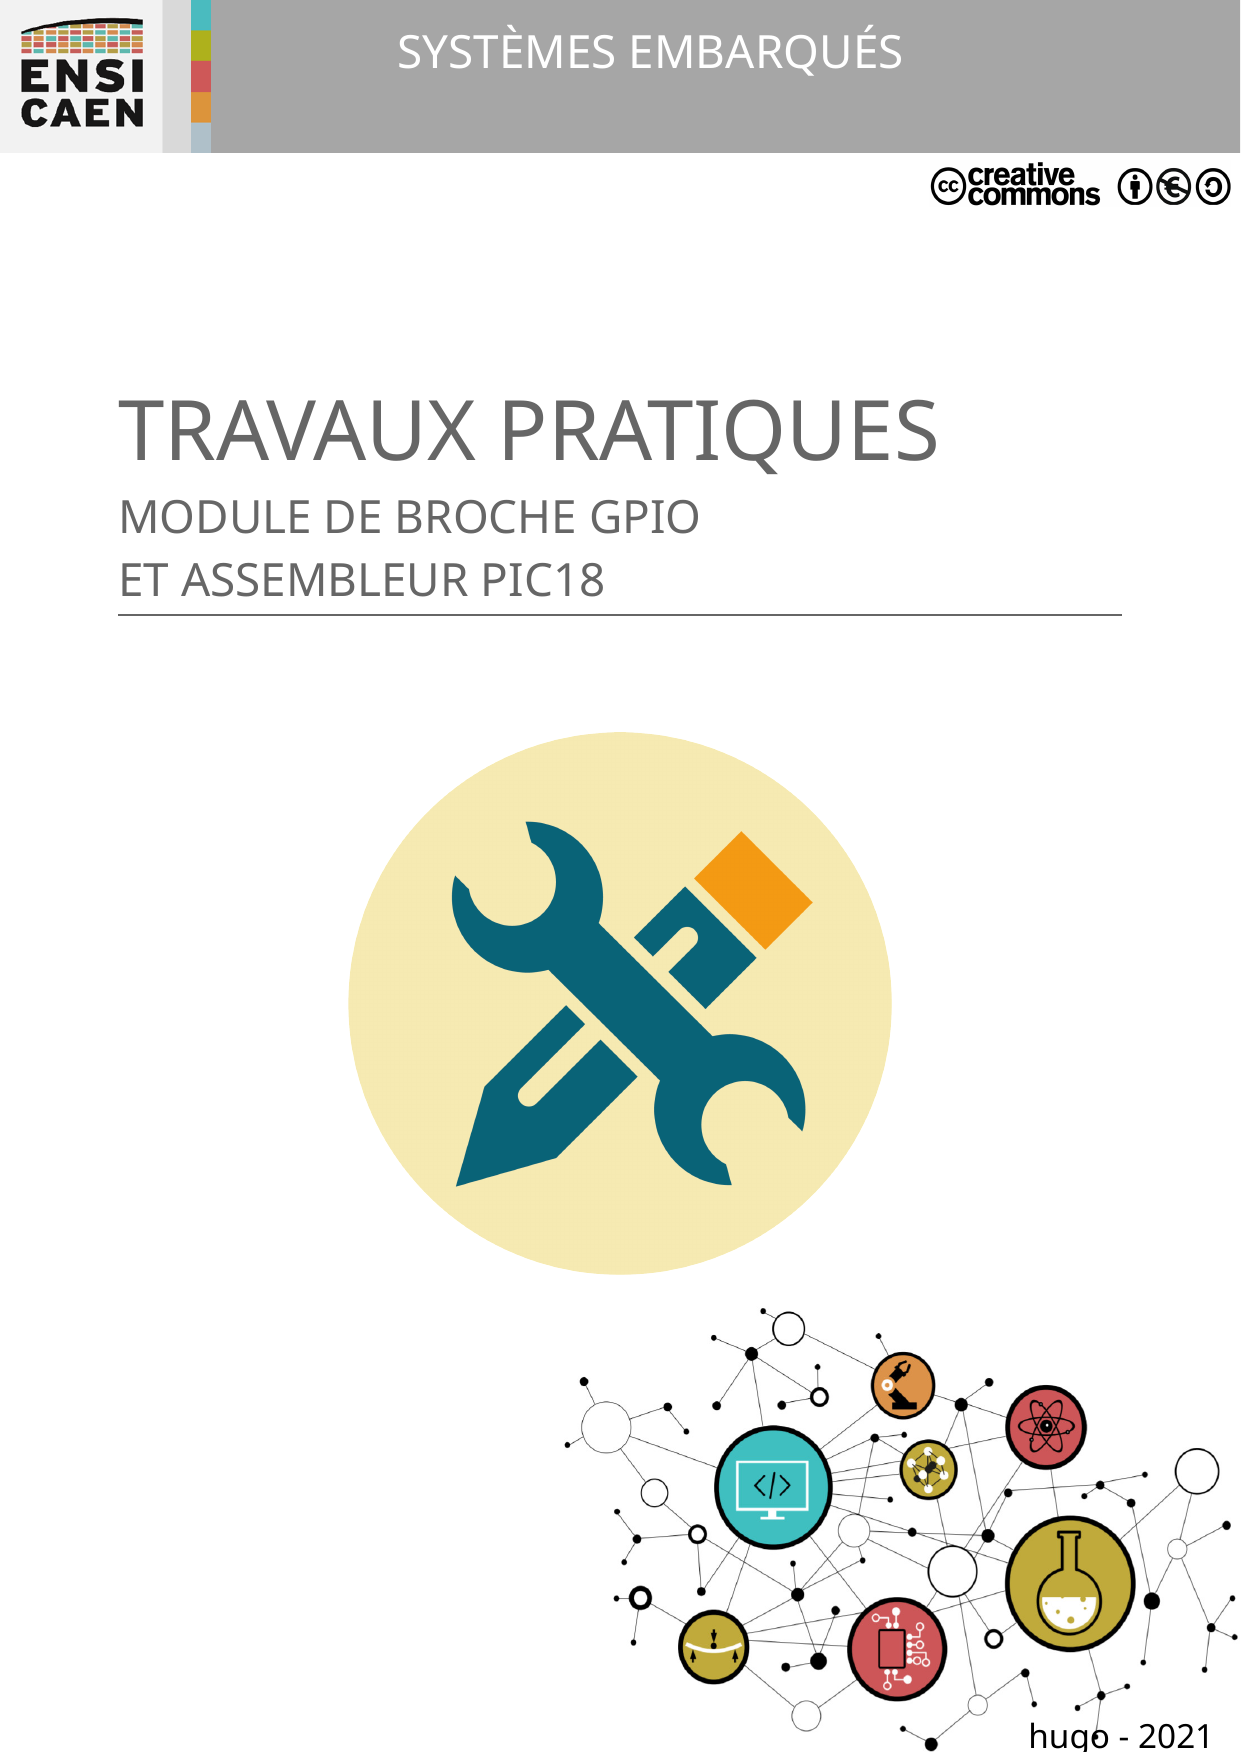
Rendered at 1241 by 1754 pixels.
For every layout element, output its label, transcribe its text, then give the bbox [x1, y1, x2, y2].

text TRAVAUX PRATIQUES [118, 371, 1122, 485]
text ET ASSEMBLEUR PIC18 [118, 547, 1122, 609]
text MODULE DE BROCHE GPIO [118, 485, 1122, 547]
picture [348, 732, 892, 1275]
picture [559, 1306, 1241, 1754]
picture [0, 0, 1241, 153]
